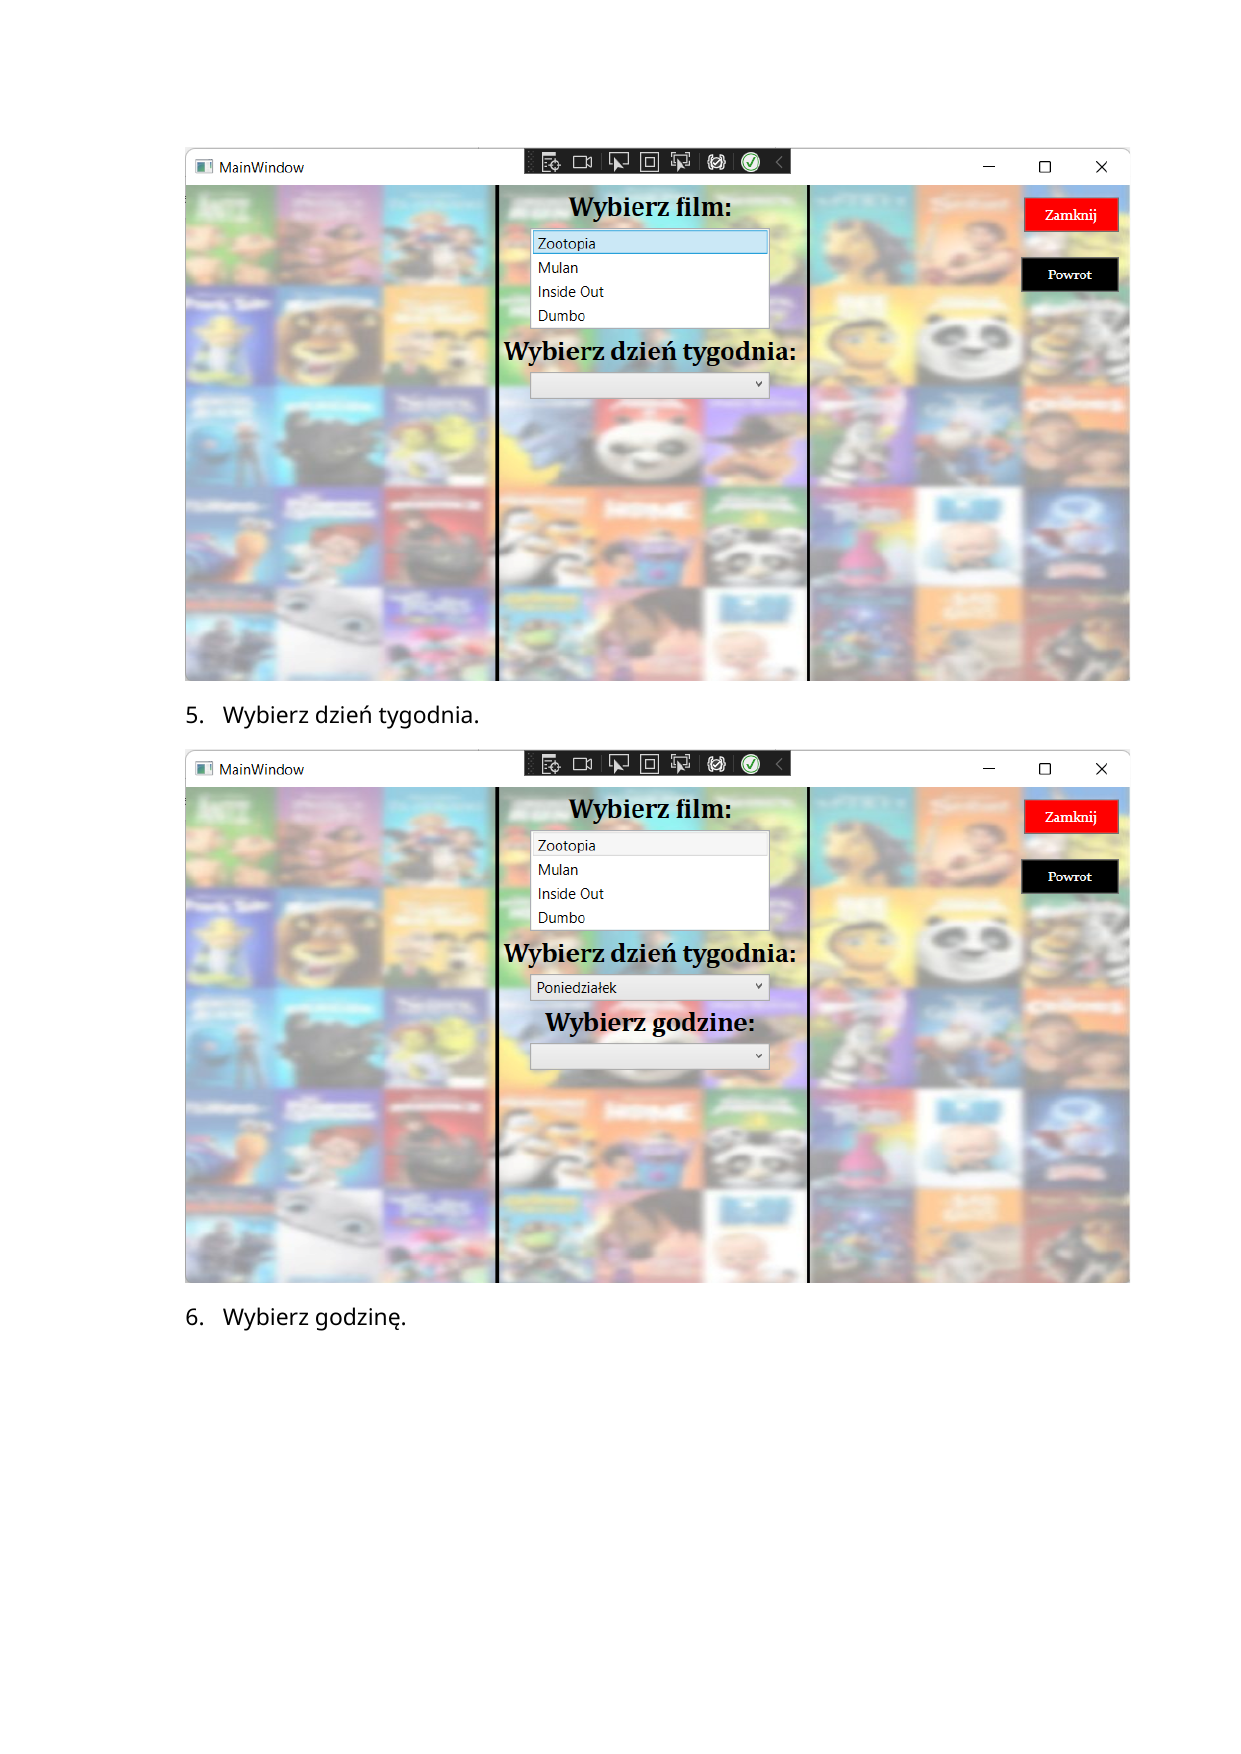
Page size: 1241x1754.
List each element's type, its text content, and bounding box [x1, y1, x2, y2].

list Wybierz dzień tygodnia. [185, 699, 1093, 731]
list Wybierz godzinę. [185, 1301, 1093, 1332]
